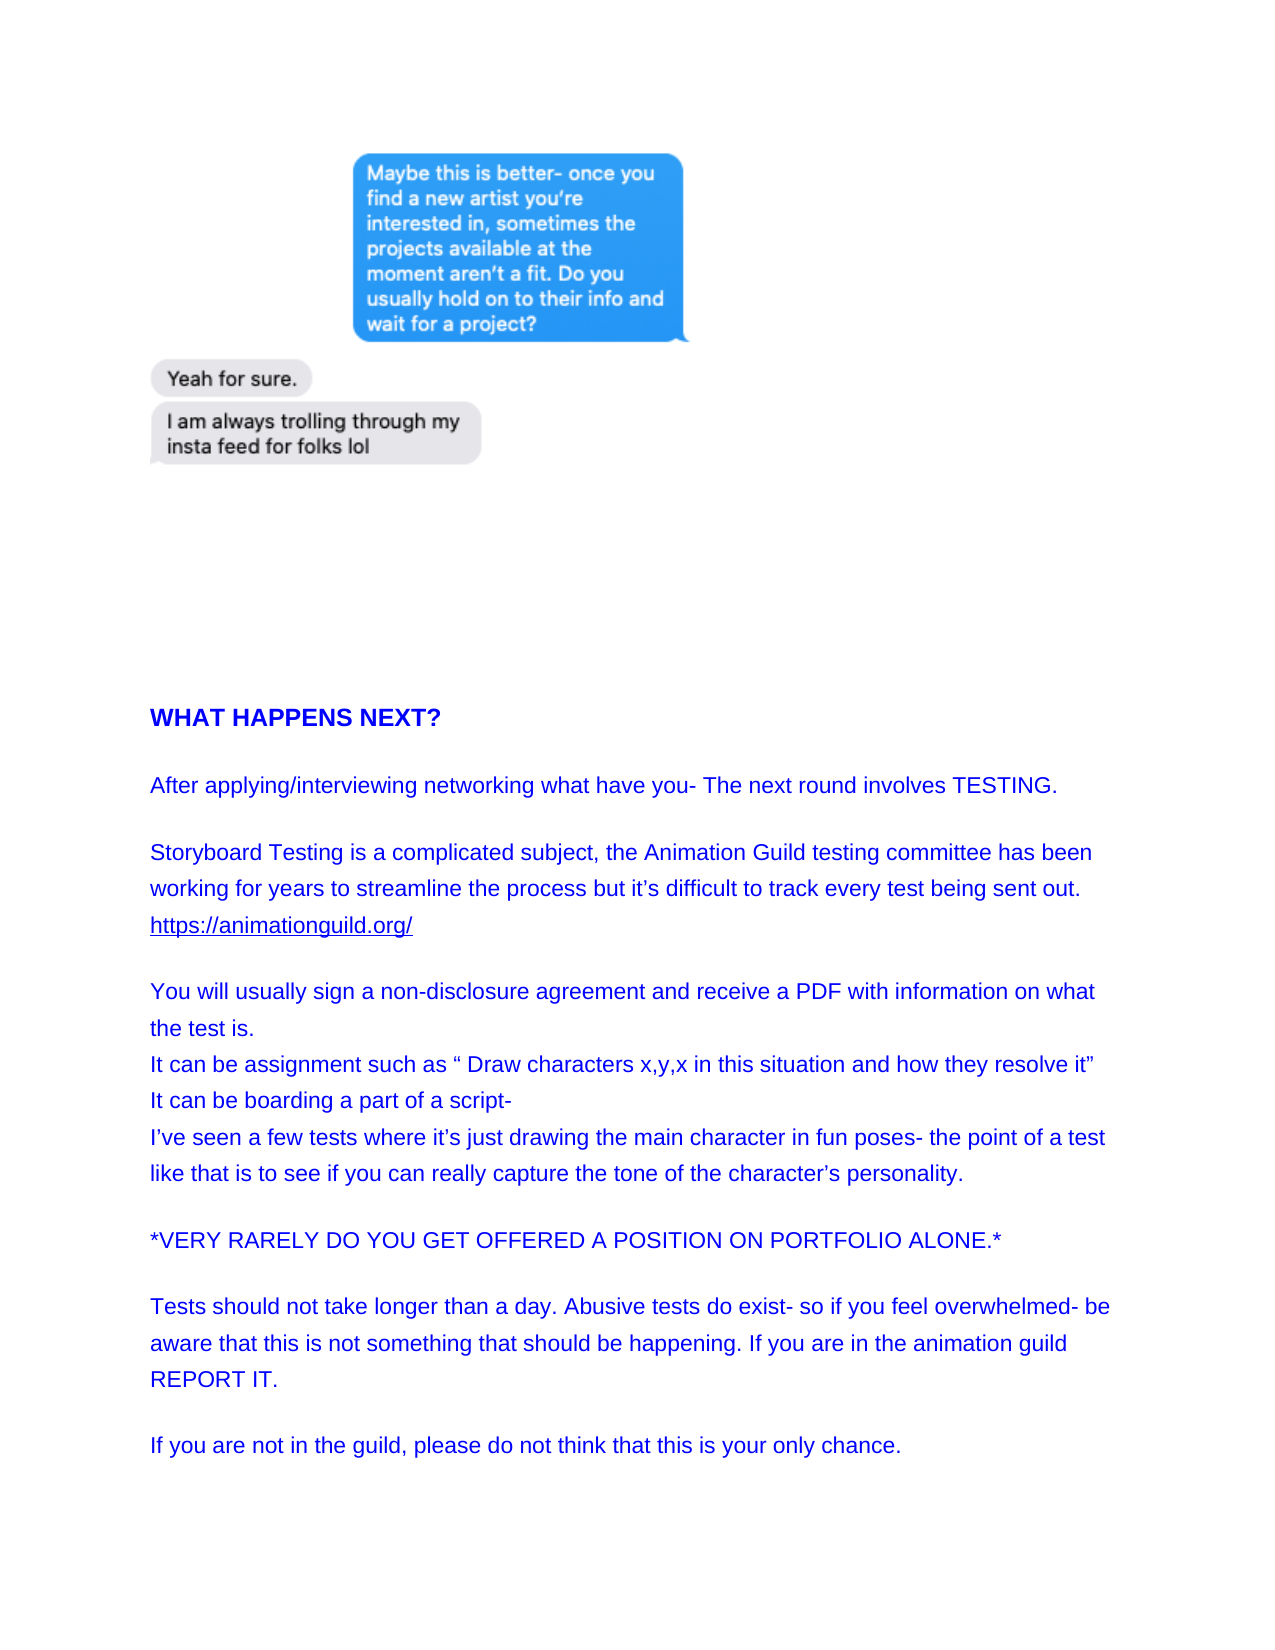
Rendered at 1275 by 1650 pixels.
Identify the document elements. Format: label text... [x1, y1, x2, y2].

text https://animationguild.org/ [150, 912, 1125, 938]
text WHAT HAPPENS NEXT? [150, 703, 1125, 731]
text *VERY RARELY DO YOU GET OFFERED A POSITION ON PORTFOLIO ALONE.* [150, 1227, 1125, 1253]
text It can be boarding a part of a script- [150, 1087, 1125, 1114]
text After applying/interviewing networking what have you- The next round involves TESTING. [150, 772, 1125, 799]
text It can be assignment such as “ Draw characters x,y,x in this situation and how they resolve it” [150, 1051, 1125, 1077]
text Storyboard Testing is a complicated subject, the Animation Guild testing committee has been working for years to streamline the process but it’s difficult to track every test being sent out. [150, 839, 1125, 902]
text If you are not in the guild, please do not think that this is your only chance. [150, 1432, 1125, 1459]
text I’ve seen a few tests where it’s just drawing the main character in fun poses- the point of a test like that is to see if you can really capture the tone of the character’s personality. [150, 1124, 1125, 1186]
text You will usually sign a non-disclosure agreement and receive a PDF with information on what the test is. [150, 978, 1125, 1041]
picture [150, 150, 696, 482]
text Tests should not take longer than a day. Abusive tests do exist- so if you feel overwhelmed- be aware that this is not something that should be happening. If you are in the animation guild REPORT IT. [150, 1293, 1125, 1392]
